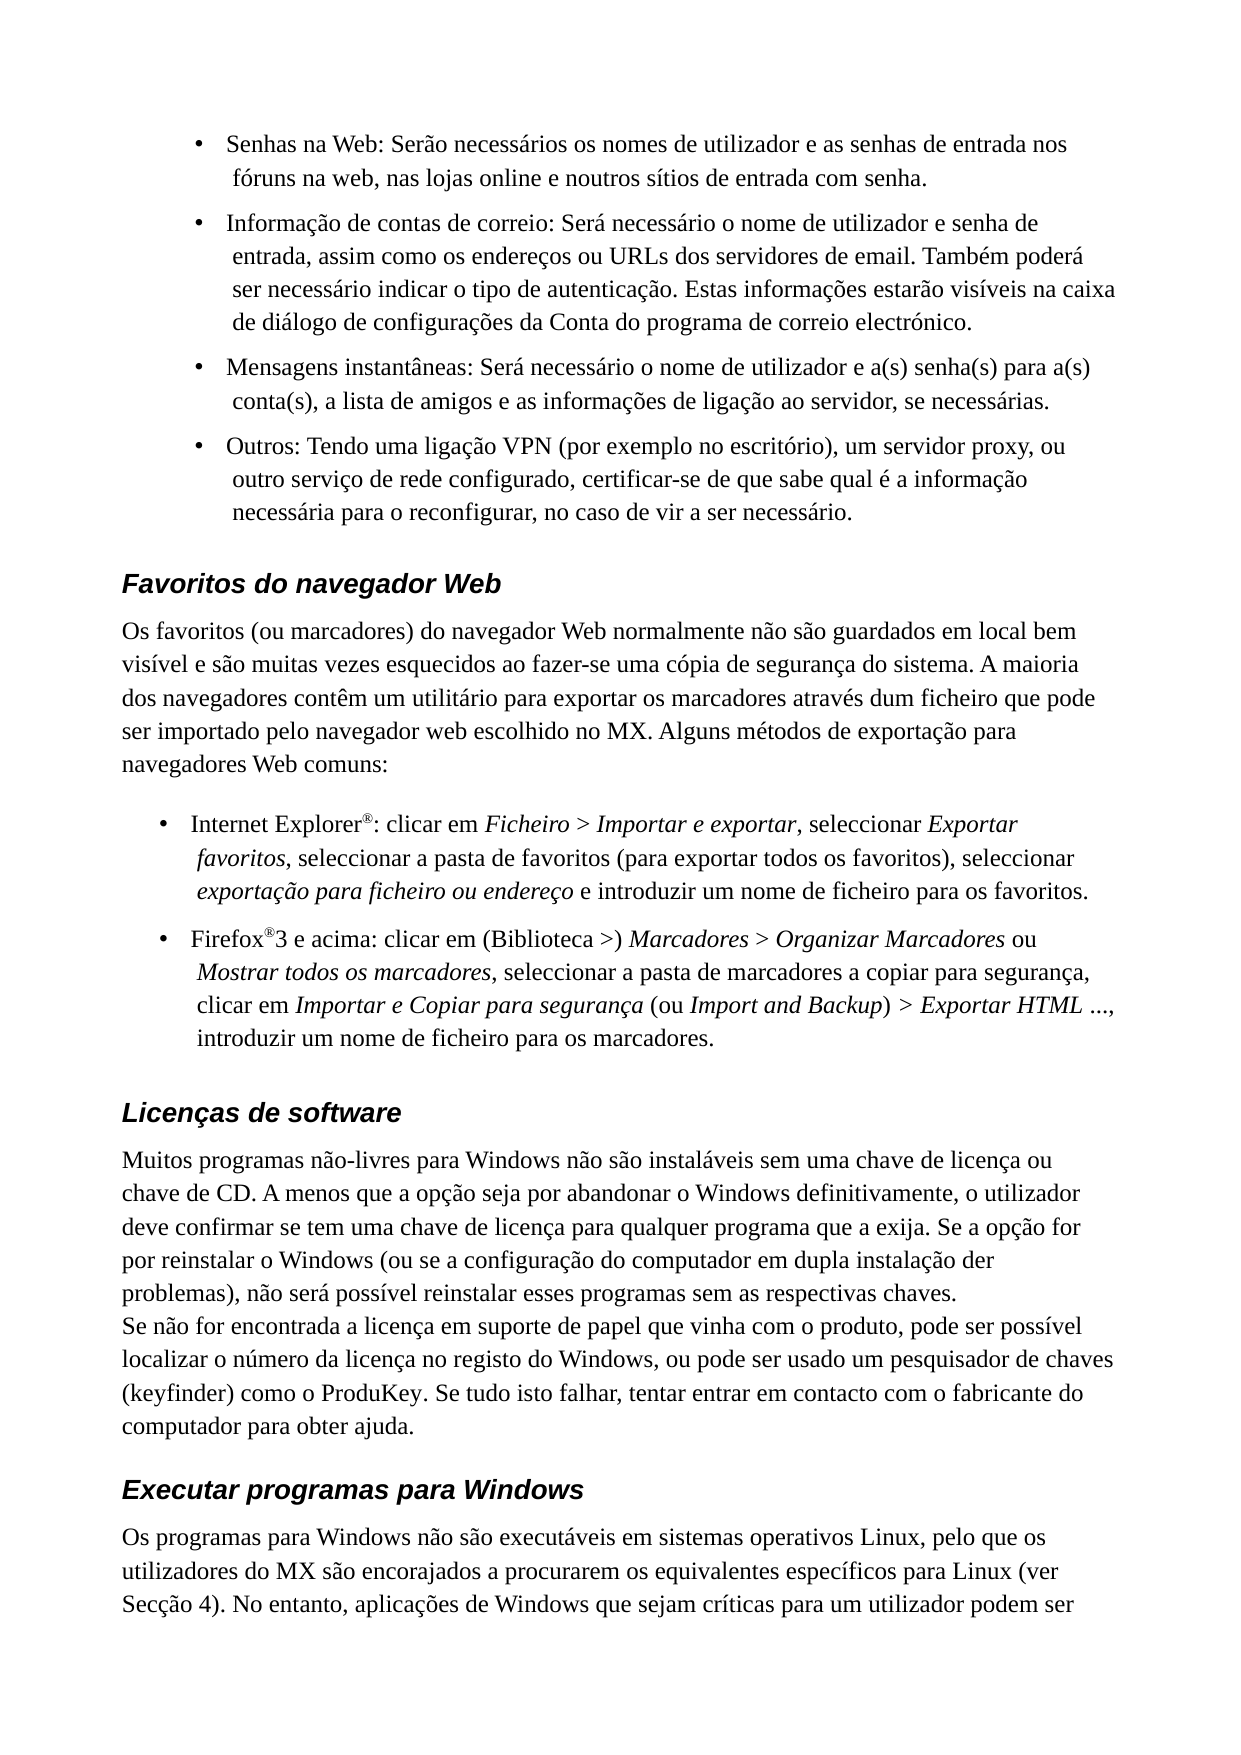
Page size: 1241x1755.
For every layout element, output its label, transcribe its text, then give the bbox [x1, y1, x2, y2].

text Os favoritos (ou marcadores) do navegador Web normalmente não são guardados em local bem visível e são muitas vezes esquecidos ao fazer-se uma cópia de segurança do sistema. A maioria dos navegadores contêm um utilitário para exportar os marcadores através dum ficheiro que pode ser importado pelo navegador web escolhido no MX. Alguns métodos de exportação para navegadores Web comuns: [115, 611, 1122, 784]
list Senhas na Web: Serão necessários os nomes de utilizador e as senhas de entrada nos fóruns na web, nas lojas online e noutros sítios de entrada com senha. [188, 124, 1122, 192]
text Muitos programas não-livres para Windows não são instaláveis sem uma chave de licença ou chave de CD. A menos que a opção seja por abandonar o Windows definitivamente, o utilizador deve confirmar se tem uma chave de licença para qualquer programa que a exija. Se a opção for por reinstalar o Windows (ou se a configuração do computador em dupla instalação der problemas), não será possível reinstalar esses programas sem as respectivas chaves. [115, 1140, 1122, 1306]
text Se não for encontrada a licença em suporte de papel que vinha com o produto, pode ser possível localizar o número da licença no registo do Windows, ou pode ser usado um pesquisador de chaves (keyfinder) como o ProduKey. Se tudo isto falhar, tentar entrar em contacto com o fabricante do computador para obter ajuda. [115, 1306, 1122, 1440]
text Os programas para Windows não são executáveis em sistemas operativos Linux, pelo que os utilizadores do MX são encorajados a procurarem os equivalentes específicos para Linux (ver Secção 4). No entanto, aplicações de Windows que sejam críticas para um utilizador podem ser [115, 1517, 1122, 1624]
list Firefox®3 e acima: clicar em (Biblioteca >) Marcadores > Organizar Marcadores ou Mostrar todos os marcadores, seleccionar a pasta de marcadores a copiar para segurança, clicar em Importar e Copiar para segurança (ou Import and Backup) > Exportar HTML ..., introduzir um nome de ficheiro para os marcadores. [153, 918, 1122, 1058]
list Mensagens instantâneas: Será necessário o nome de utilizador e a(s) senha(s) para a(s) conta(s), a lista de amigos e as informações de ligação ao servidor, se necessárias. [188, 347, 1122, 414]
list Outros: Tendo uma ligação VPN (por exemplo no escritório), um servidor proxy, ou outro serviço de rede configurado, certificar-se de que sabe qual é a informação necessária para o reconfigurar, no caso de vir a ser necessário. [188, 426, 1122, 532]
subtitle Executar programas para Windows [115, 1468, 1122, 1506]
subtitle Favoritos do navegador Web [115, 562, 1122, 599]
list Informação de contas de correio: Será necessário o nome de utilizador e senha de entrada, assim como os endereços ou URLs dos servidores de email. Também poderá ser necessário indicar o tipo de autenticação. Estas informações estarão visíveis na caixa de diálogo de configurações da Conta do programa de correio electrónico. [188, 203, 1122, 336]
list Internet Explorer®: clicar em Ficheiro > Importar e exportar, seleccionar Exportar favoritos, seleccionar a pasta de favoritos (para exportar todos os favoritos), seleccionar exportação para ficheiro ou endereço e introduzir um nome de ficheiro para os favoritos. [153, 804, 1122, 904]
subtitle Licenças de software [115, 1091, 1122, 1128]
